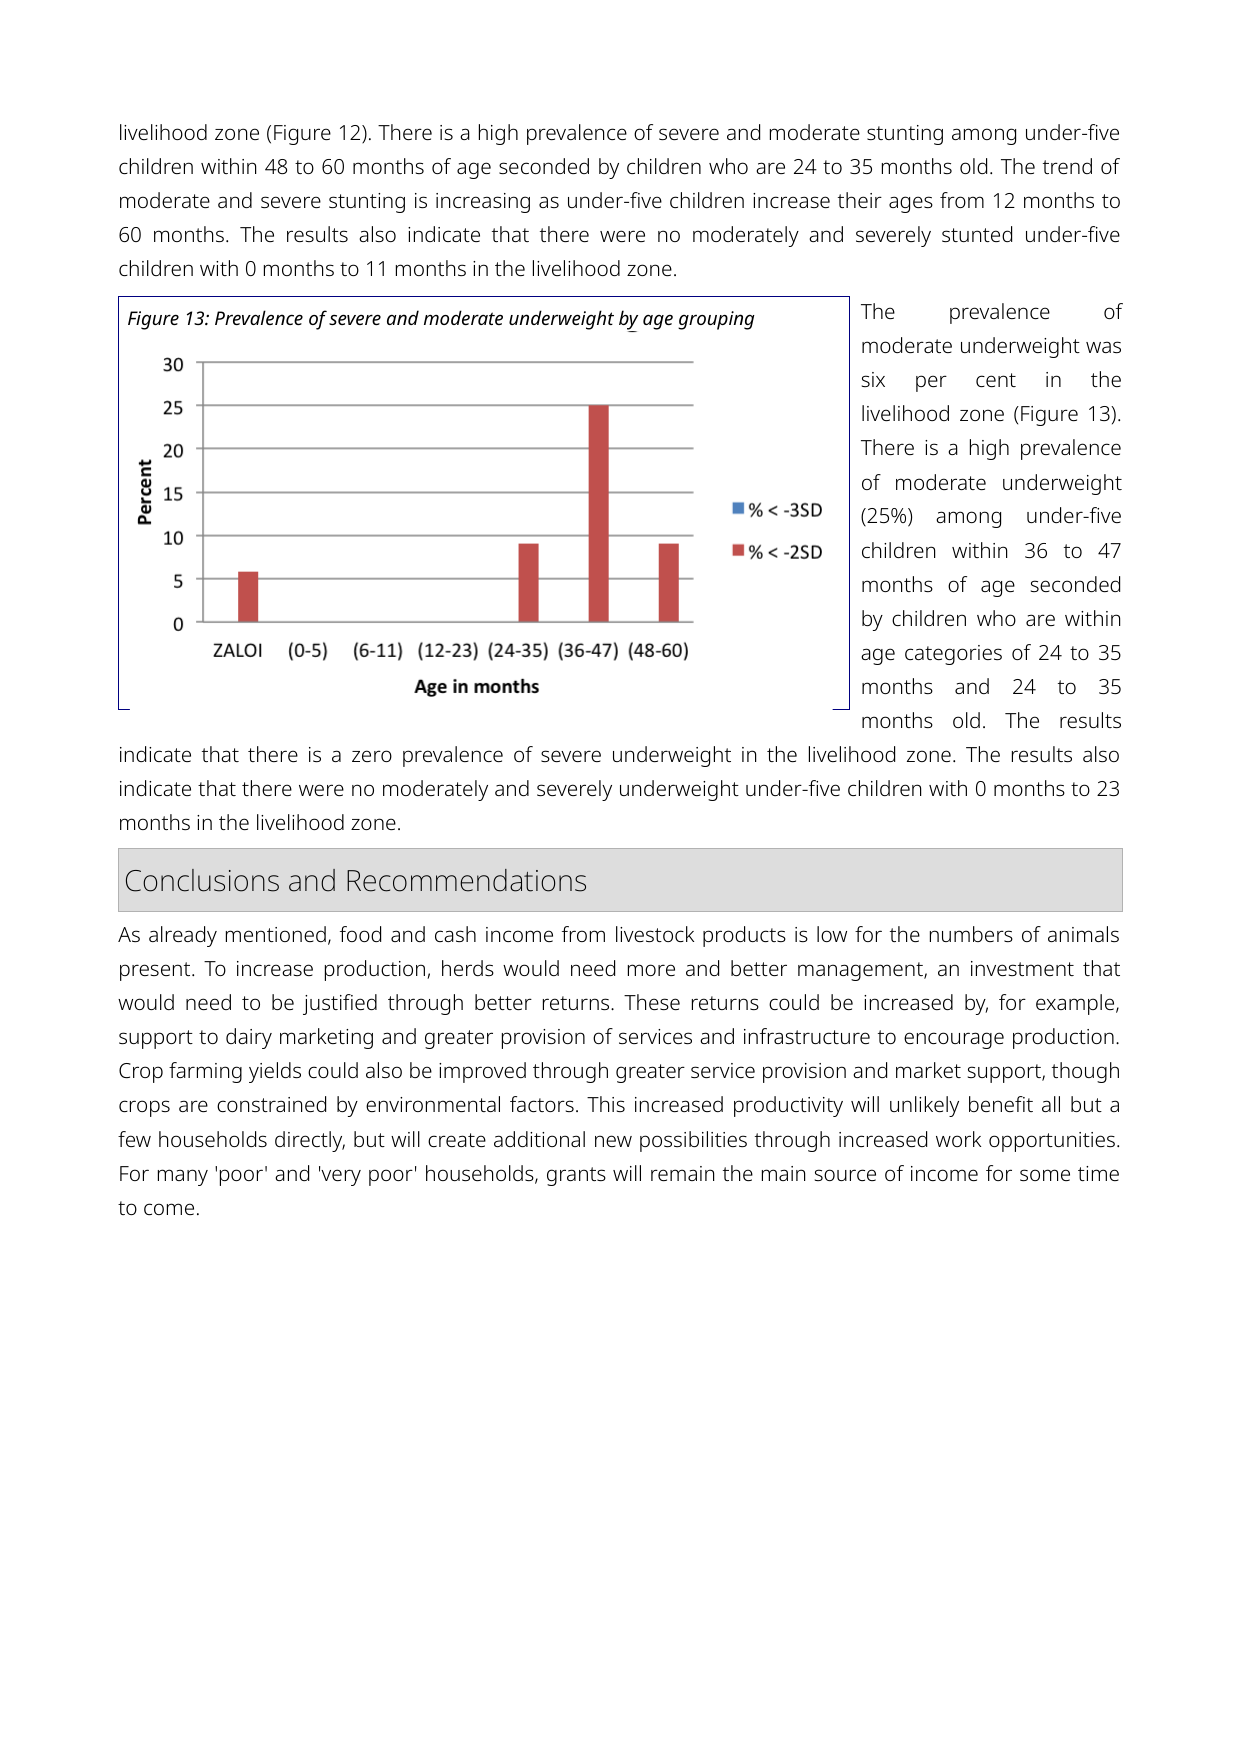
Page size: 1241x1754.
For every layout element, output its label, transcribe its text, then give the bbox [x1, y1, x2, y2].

text Figure 13: Prevalence of severe and moderate underweight by age grouping [127, 305, 840, 331]
text As already mentioned, food and cash income from livestock products is low for the numbers of animals present. To increase production, herds would need more and better management, an investment that would need to be justified through better returns. These returns could be increased by, for example, support to dairy marketing and greater provision of services and infrastructure to encourage production. Crop farming yields could also be improved through greater service provision and market support, though crops are constrained by environmental factors. This increased productivity will unlikely benefit all but a few households directly, but will create additional new possibilities through increased work opportunities. For many 'poor' and 'very poor' households, grants will remain the main source of income for some time to come. [118, 920, 1122, 1221]
table_header Conclusions and Recommendations [119, 849, 1122, 911]
text livelihood zone (Figure 12). There is a high prevalence of severe and moderate stunting among under-five children within 48 to 60 months of age seconded by children who are 24 to 35 months old. The trend of moderate and severe stunting is increasing as under-five children increase their ages from 12 months to 60 months. The results also indicate that there were no moderately and severely stunted under-five children with 0 months to 11 months in the livelihood zone. [118, 118, 1122, 283]
text The prevalence of moderate underweight was six per cent in the livelihood zone (Figure 13). There is a high prevalence of moderate underweight (25%) among under-five children within 36 to 47 months of age seconded by children who are within age categories of 24 to 35 months and 24 to 35 months old. The results indicate that there is a zero prevalence of severe underweight in the livelihood zone. The results also indicate that there were no moderately and severely underweight under-five children with 0 months to 23 months in the livelihood zone. [118, 297, 1122, 837]
picture [129, 331, 833, 711]
